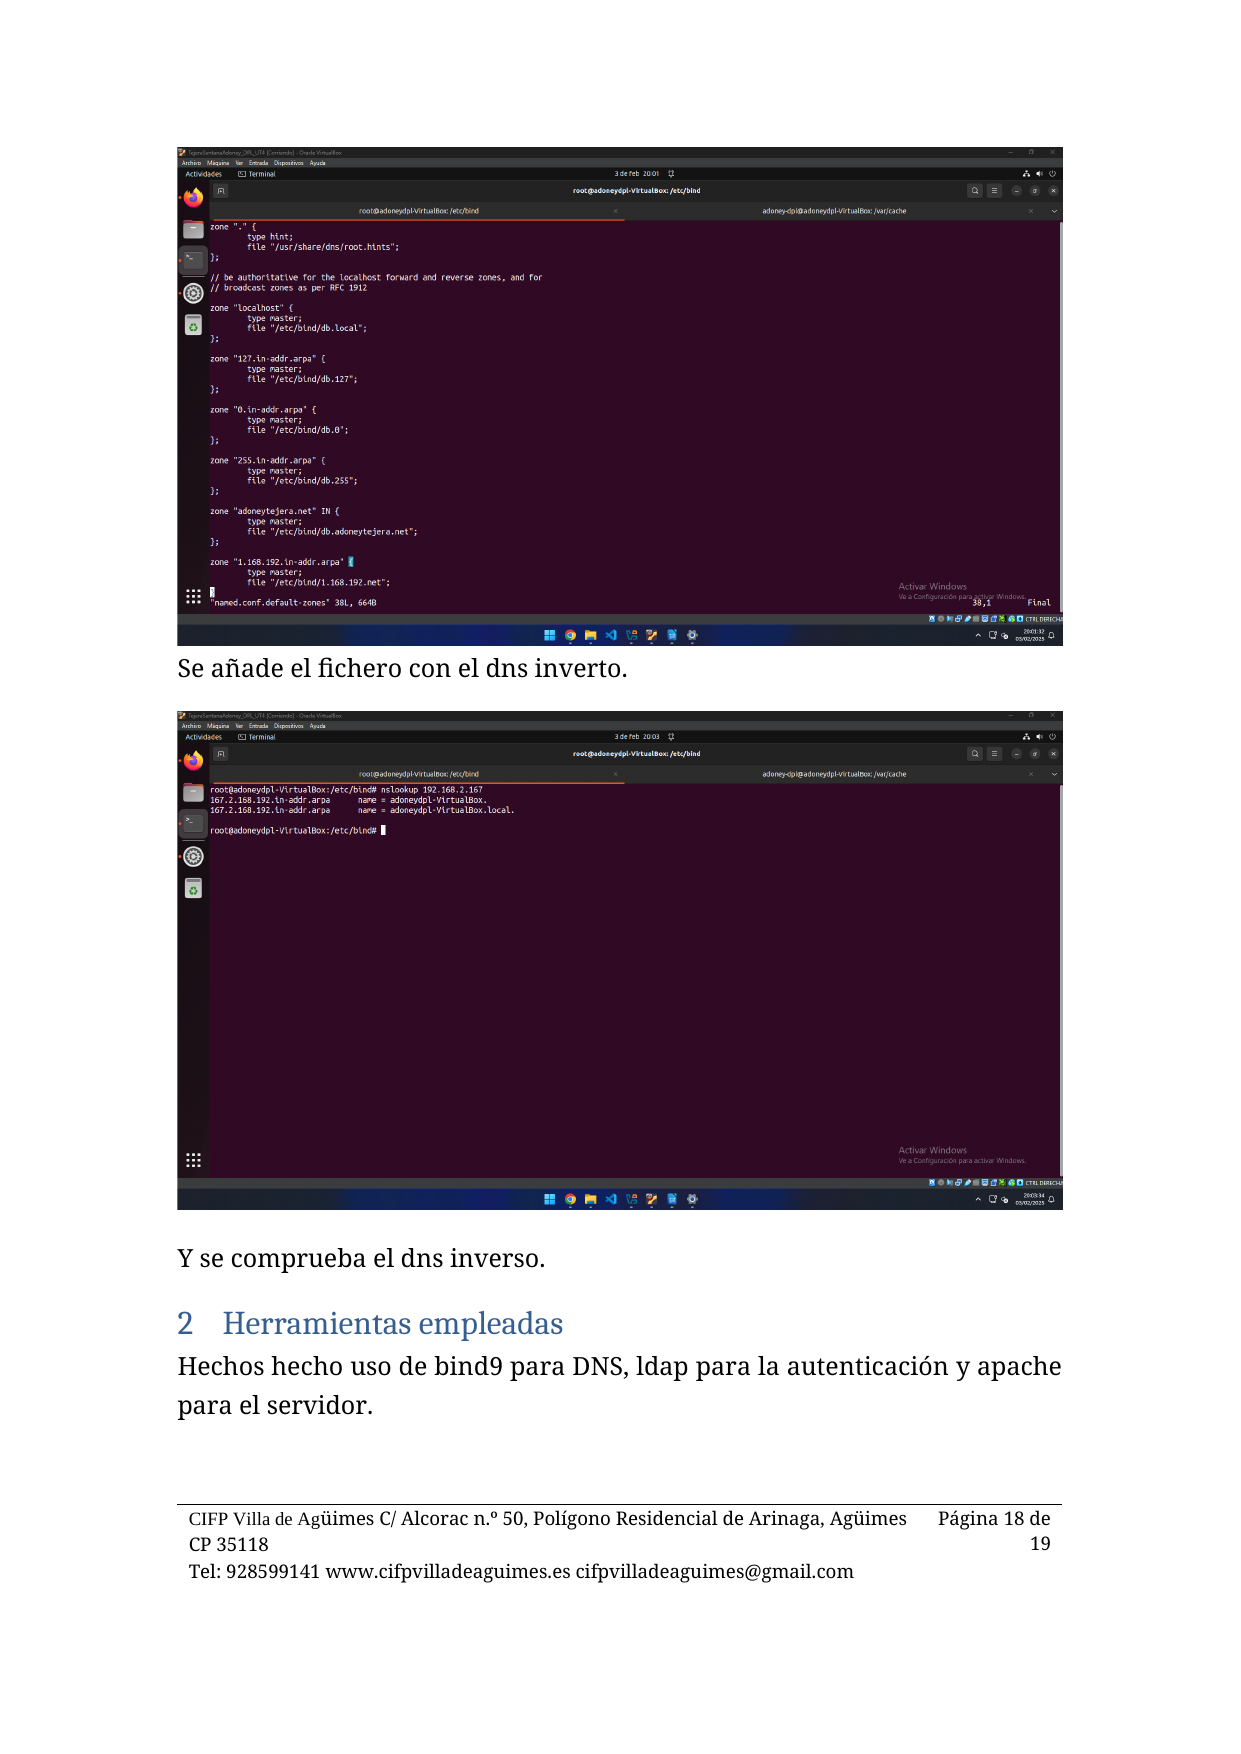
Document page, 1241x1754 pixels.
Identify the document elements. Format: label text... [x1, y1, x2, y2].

text Se añade el fichero con el dns inverto. [177, 646, 1063, 685]
picture [177, 147, 1063, 646]
text Y se comprueba el dns inverso. [177, 1210, 1063, 1274]
subtitle Herramientas empleadas [177, 1304, 1063, 1343]
text Hechos hecho uso de bind9 para DNS, ldap para la autenticación y apache para el servidor. [177, 1348, 1063, 1422]
picture [177, 711, 1063, 1210]
